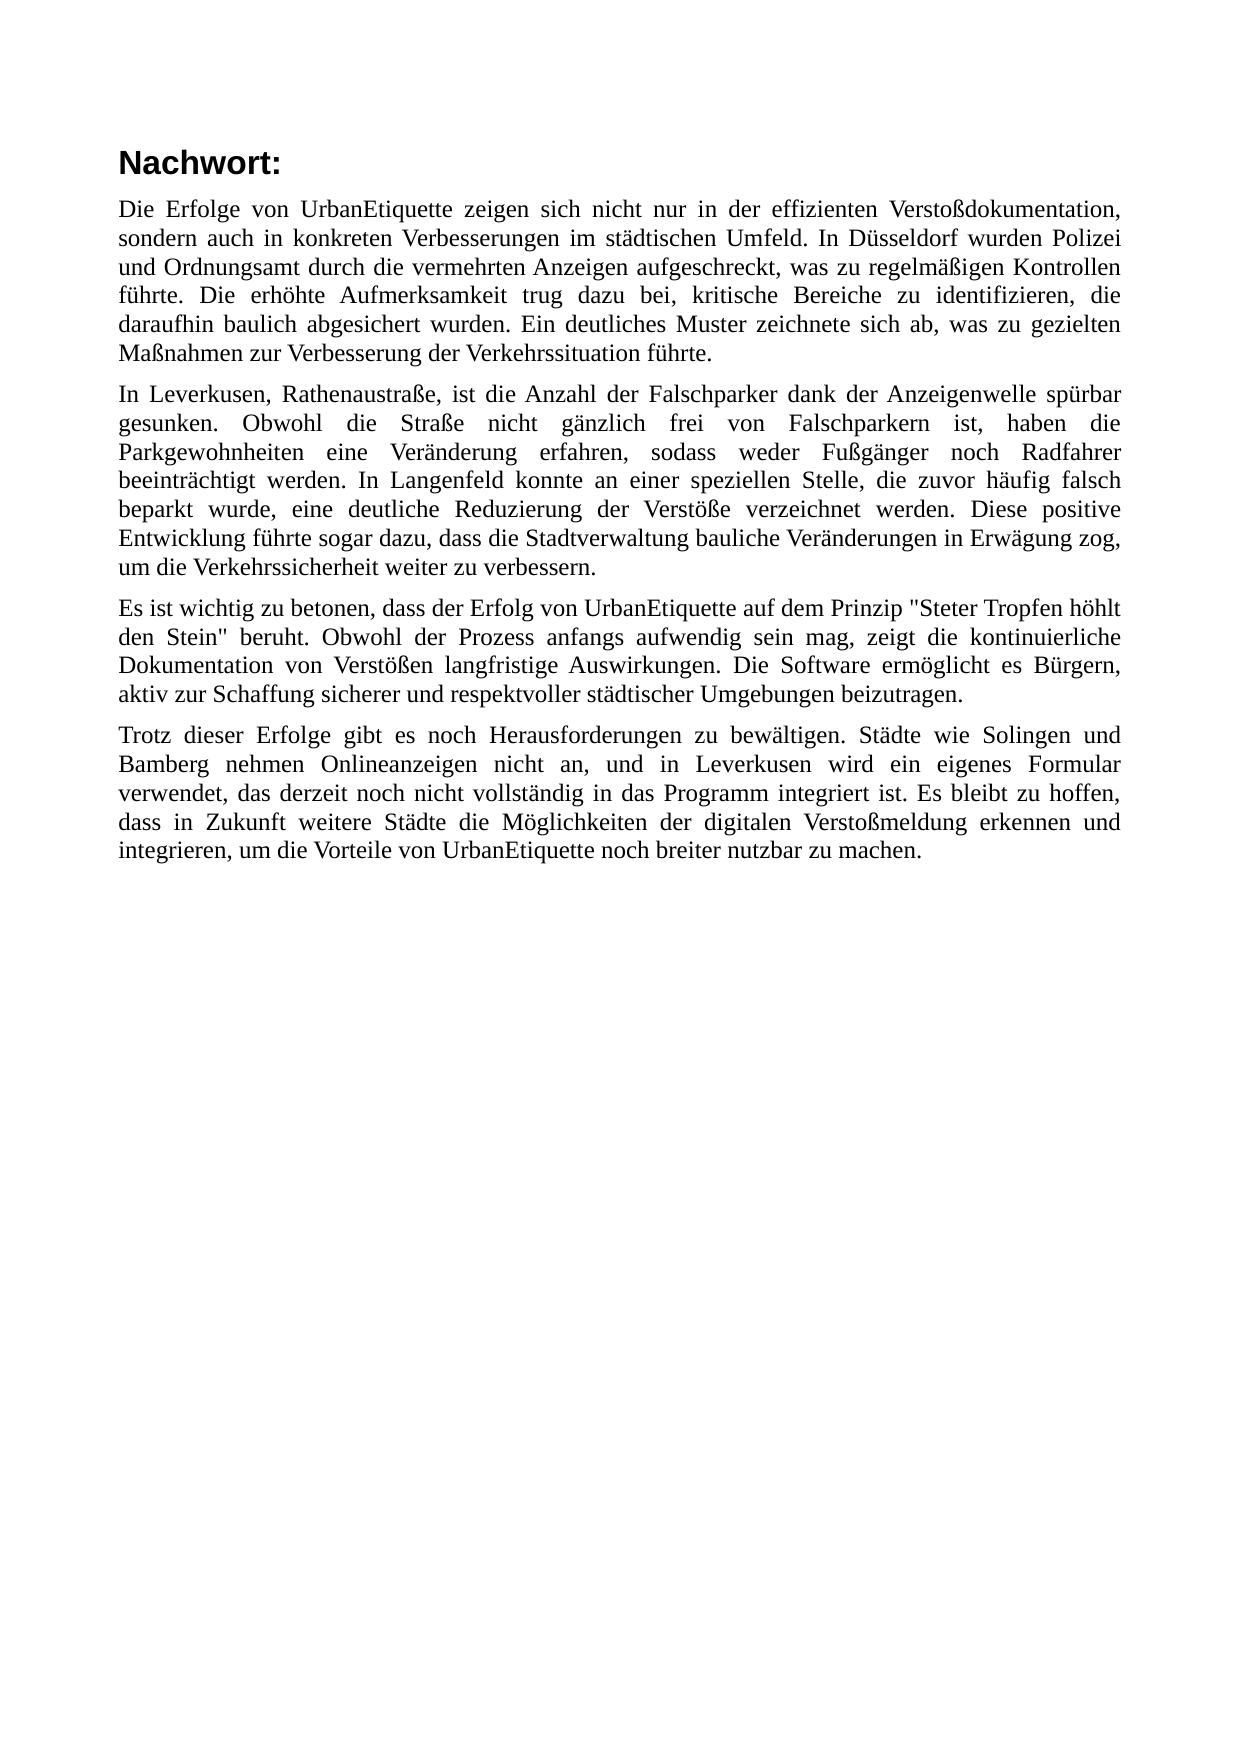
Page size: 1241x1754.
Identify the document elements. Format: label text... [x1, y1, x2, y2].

text Trotz dieser Erfolge gibt es noch Herausforderungen zu bewältigen. Städte wie Solingen und Bamberg nehmen Onlineanzeigen nicht an, und in Leverkusen wird ein eigenes Formular verwendet, das derzeit noch nicht vollständig in das Programm integriert ist. Es bleibt zu hoffen, dass in Zukunft weitere Städte die Möglichkeiten der digitalen Verstoßmeldung erkennen und integrieren, um die Vorteile von UrbanEtiquette noch breiter nutzbar zu machen. [118, 721, 1122, 864]
text Es ist wichtig zu betonen, dass der Erfolg von UrbanEtiquette auf dem Prinzip "Steter Tropfen höhlt den Stein" beruht. Obwohl der Prozess anfangs aufwendig sein mag, zeigt die kontinuierliche Dokumentation von Verstößen langfristige Auswirkungen. Die Software ermöglicht es Bürgern, aktiv zur Schaffung sicherer und respektvoller städtischer Umgebungen beizutragen. [118, 593, 1122, 708]
subtitle Nachwort: [118, 143, 1122, 182]
text In Leverkusen, Rathenaustraße, ist die Anzahl der Falschparker dank der Anzeigenwelle spürbar gesunken. Obwohl die Straße nicht gänzlich frei von Falschparkern ist, haben die Parkgewohnheiten eine Veränderung erfahren, sodass weder Fußgänger noch Radfahrer beeinträchtigt werden. In Langenfeld konnte an einer speziellen Stelle, die zuvor häufig falsch beparkt wurde, eine deutliche Reduzierung der Verstöße verzeichnet werden. Diese positive Entwicklung führte sogar dazu, dass die Stadtverwaltung bauliche Veränderungen in Erwägung zog, um die Verkehrssicherheit weiter zu verbessern. [118, 379, 1122, 581]
text Die Erfolge von UrbanEtiquette zeigen sich nicht nur in der effizienten Verstoßdokumentation, sondern auch in konkreten Verbesserungen im städtischen Umfeld. In Düsseldorf wurden Polizei und Ordnungsamt durch die vermehrten Anzeigen aufgeschreckt, was zu regelmäßigen Kontrollen führte. Die erhöhte Aufmerksamkeit trug dazu bei, kritische Bereiche zu identifizieren, die daraufhin baulich abgesichert wurden. Ein deutliches Muster zeichnete sich ab, was zu gezielten Maßnahmen zur Verbesserung der Verkehrssituation führte. [118, 194, 1122, 367]
